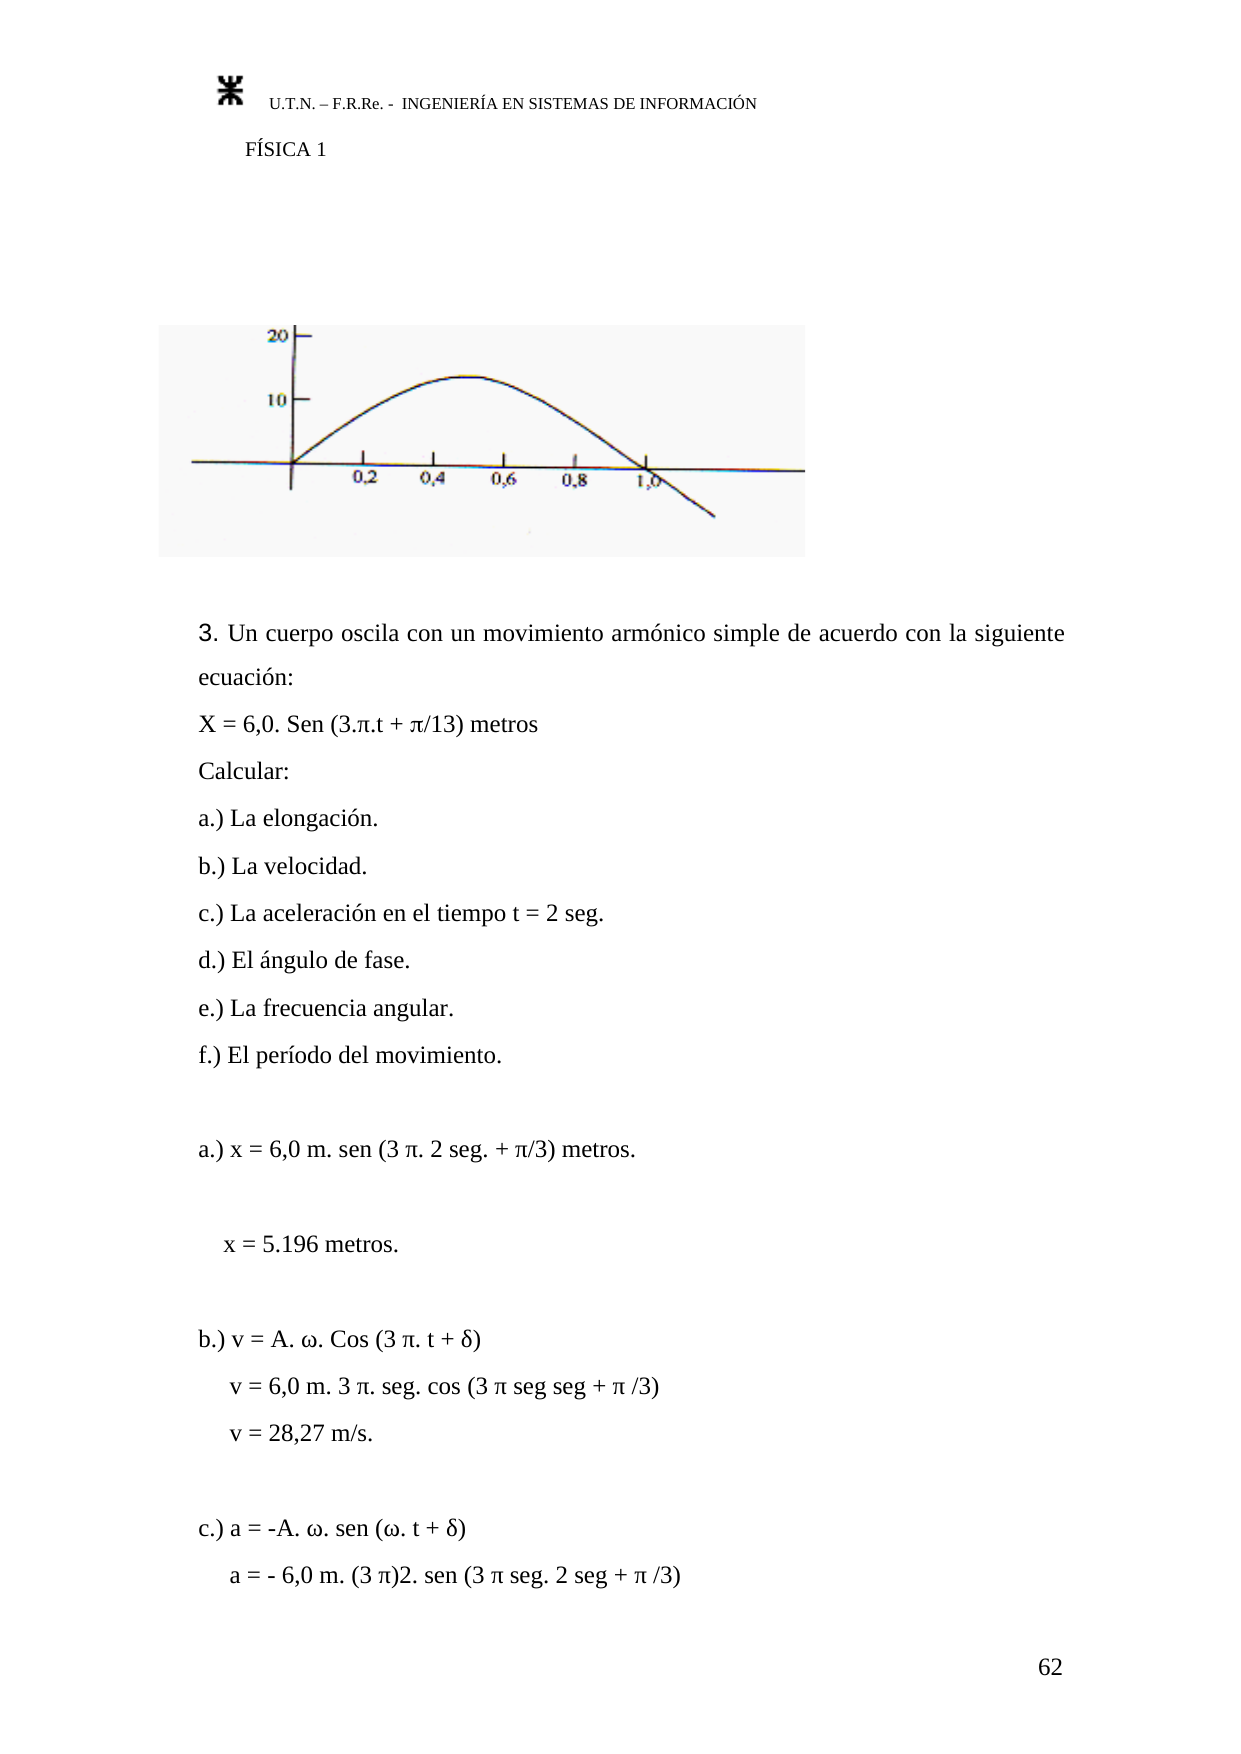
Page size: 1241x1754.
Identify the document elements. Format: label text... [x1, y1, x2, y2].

text f.) El período del movimiento. [198, 1040, 1066, 1069]
text x = 5.196 metros. [198, 1229, 1066, 1258]
text a.) La elongación. [198, 803, 1066, 832]
text a = ‑ 6,0 m. (3 π)2. sen (3 π seg. 2 seg + π /3) [198, 1560, 1066, 1589]
text b.) La velocidad. [198, 851, 1066, 879]
text c.) La aceleración en el tiempo t = 2 seg. [198, 898, 1066, 927]
text a.) x = 6,0 m. sen (3 π. 2 seg. + π/3) metros. [198, 1134, 1066, 1163]
text c.) a = ‑A. ω. sen (ω. t + δ) [198, 1513, 1066, 1542]
text v = 28,27 m/s. [198, 1418, 1066, 1447]
text X = 6,0. Sen (3.π.t + /13) metros [198, 709, 1066, 738]
text v = 6,0 m. 3 π. seg. cos (3 π seg seg + π /3) [198, 1371, 1066, 1400]
text e.) La frecuencia angular. [198, 993, 1066, 1021]
text b.) v = A. ω. Cos (3 π. t + δ) [198, 1324, 1066, 1352]
text Calcular: [198, 756, 1066, 785]
picture [158, 325, 806, 557]
text d.) El ángulo de fase. [198, 945, 1066, 974]
text 3. Un cuerpo oscila con un movimiento armónico simple de acuerdo con la siguiente ecuación: [198, 618, 1066, 690]
